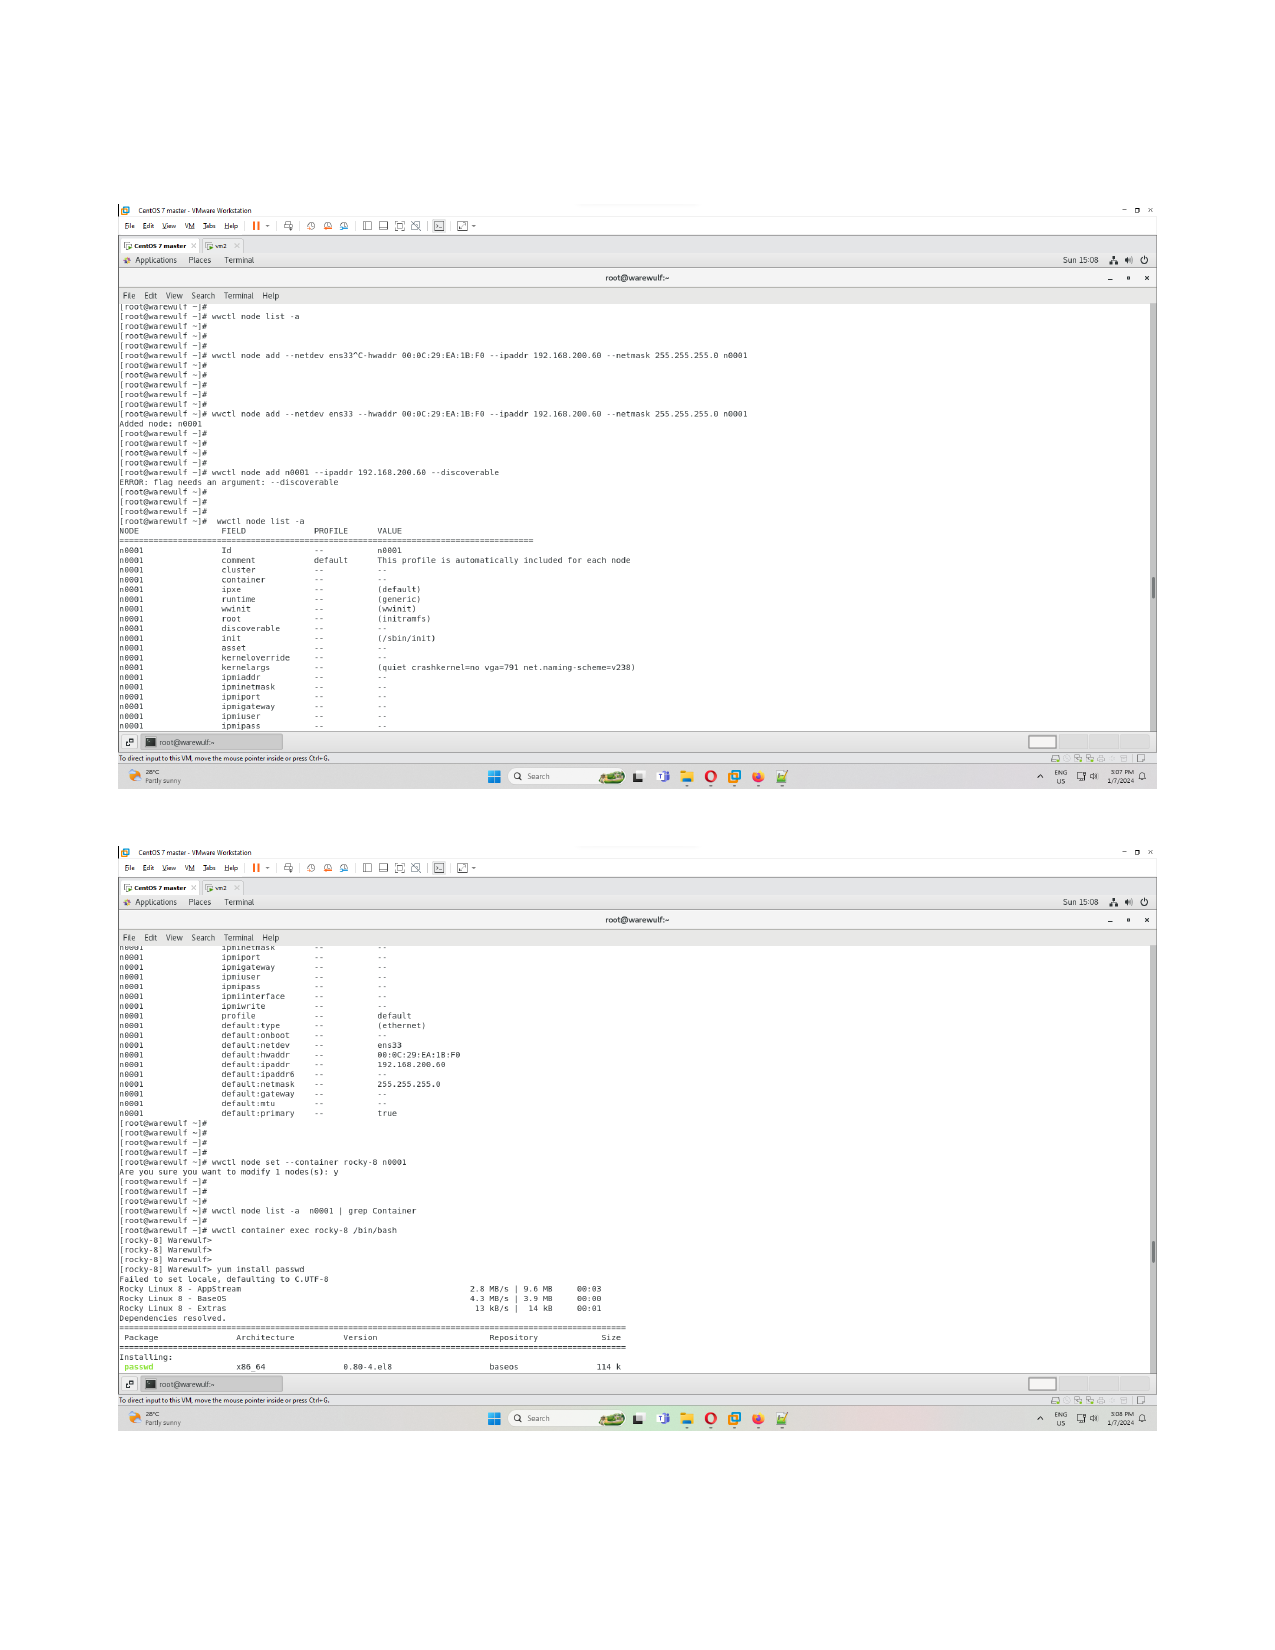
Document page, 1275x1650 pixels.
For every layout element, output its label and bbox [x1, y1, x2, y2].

picture [118, 846, 1157, 1431]
picture [118, 204, 1157, 789]
